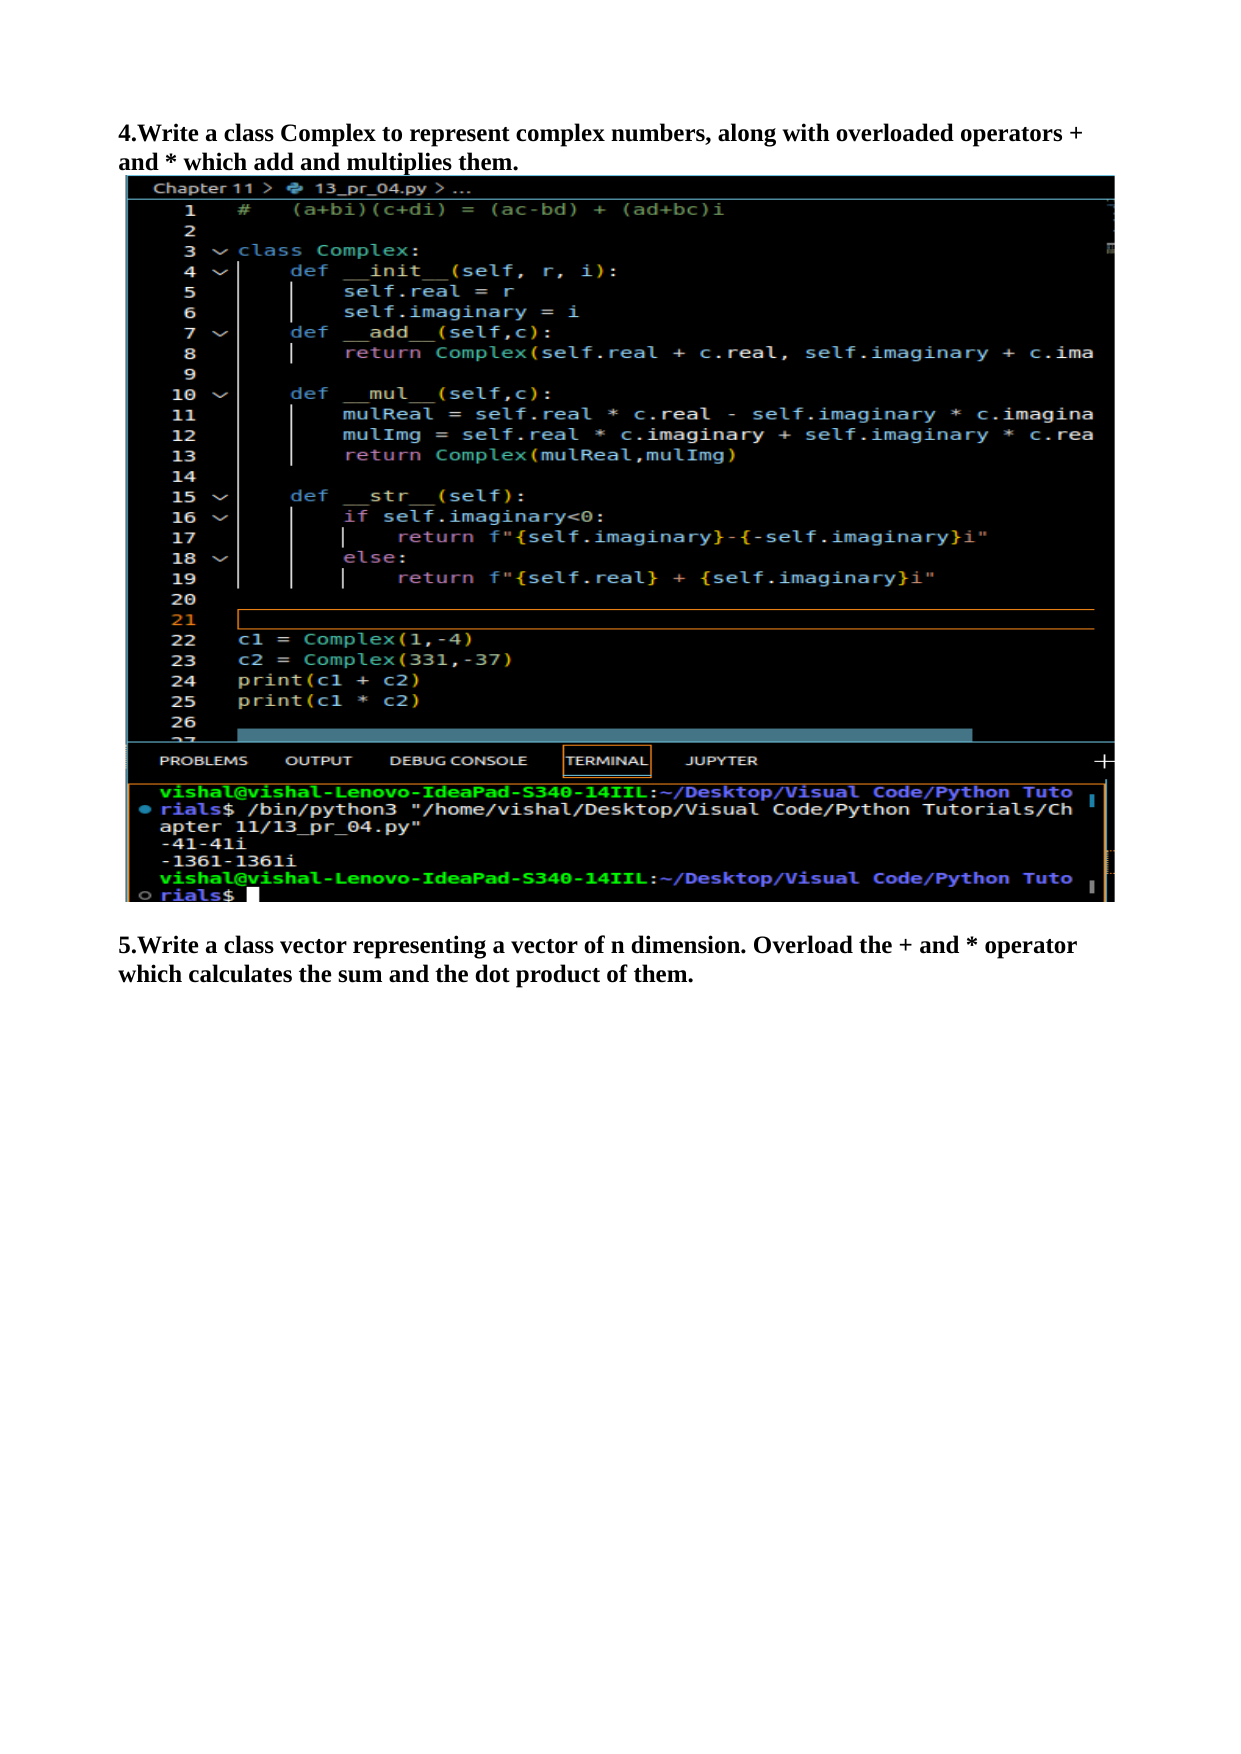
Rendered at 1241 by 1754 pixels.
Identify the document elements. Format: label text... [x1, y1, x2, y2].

picture [125, 175, 1115, 902]
text 5.Write a class vector representing a vector of n dimension. Overload the + and * operator which calculates the sum and the dot product of them. [118, 930, 1122, 987]
text 4.Write a class Complex to represent complex numbers, along with overloaded operators + and * which add and multiplies them. [118, 118, 1122, 176]
